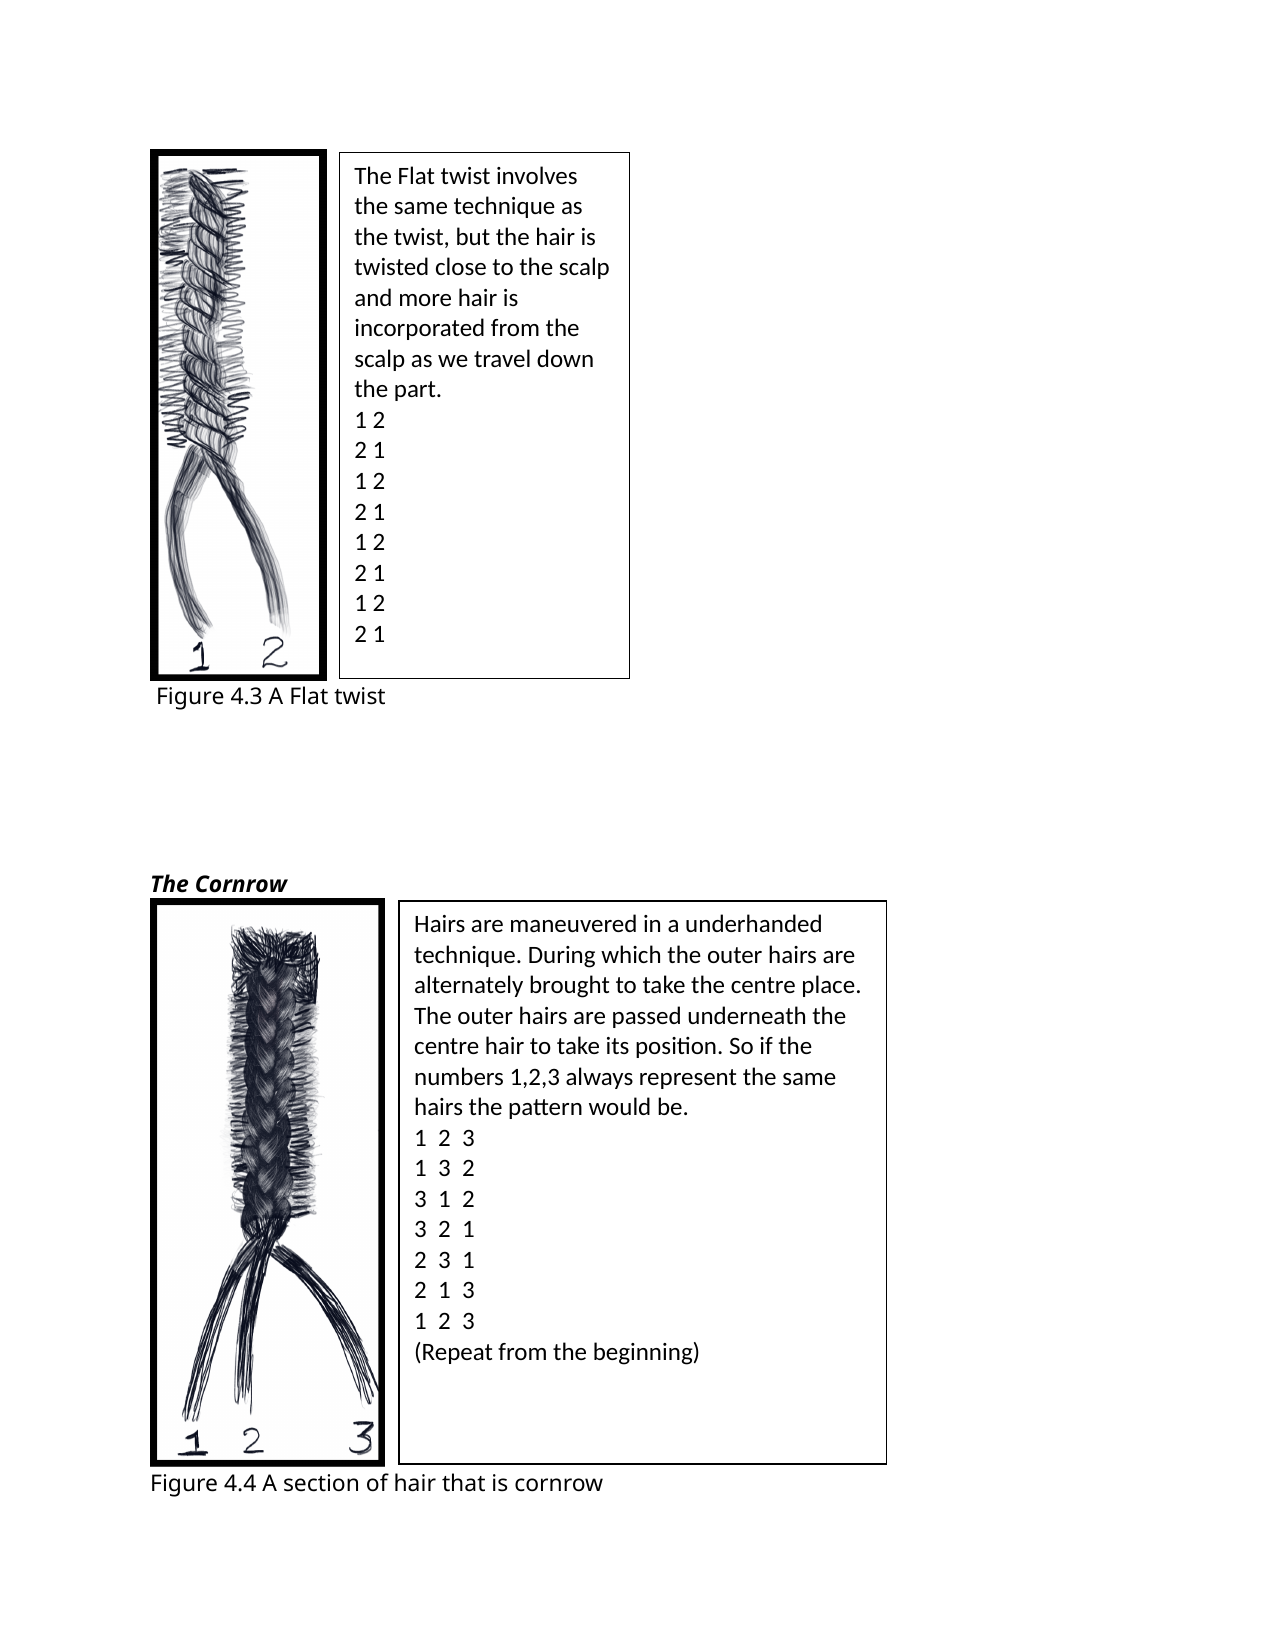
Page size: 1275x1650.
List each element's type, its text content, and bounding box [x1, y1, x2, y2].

text Figure 4.3 A Flat twist [150, 680, 1125, 711]
text The Cornrow [150, 868, 1125, 899]
text Figure 4.4 A section of hair that is cornrow [150, 1467, 1125, 1498]
